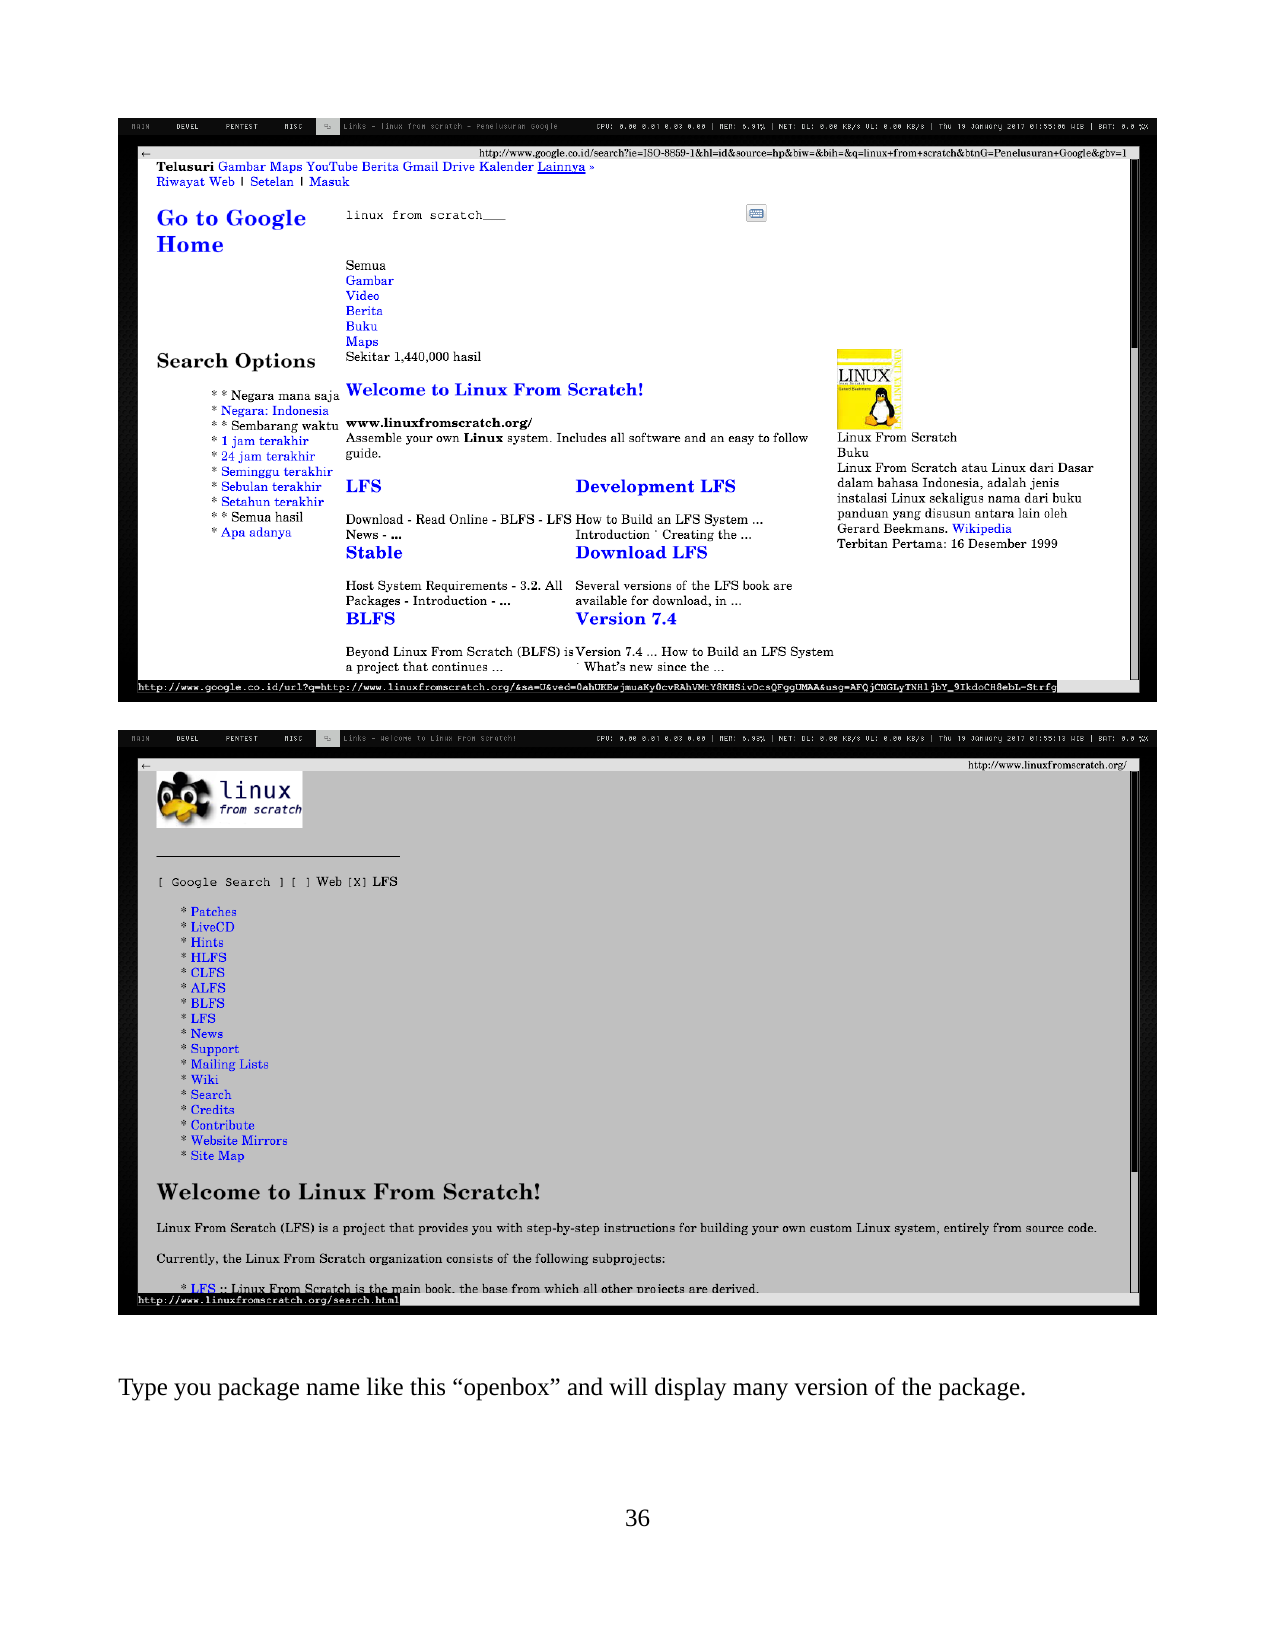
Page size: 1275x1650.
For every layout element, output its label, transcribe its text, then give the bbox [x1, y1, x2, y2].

picture [118, 730, 1157, 1315]
text Type you package name like this “openbox” and will display many version of the package. [118, 1372, 1157, 1401]
picture [118, 118, 1157, 702]
